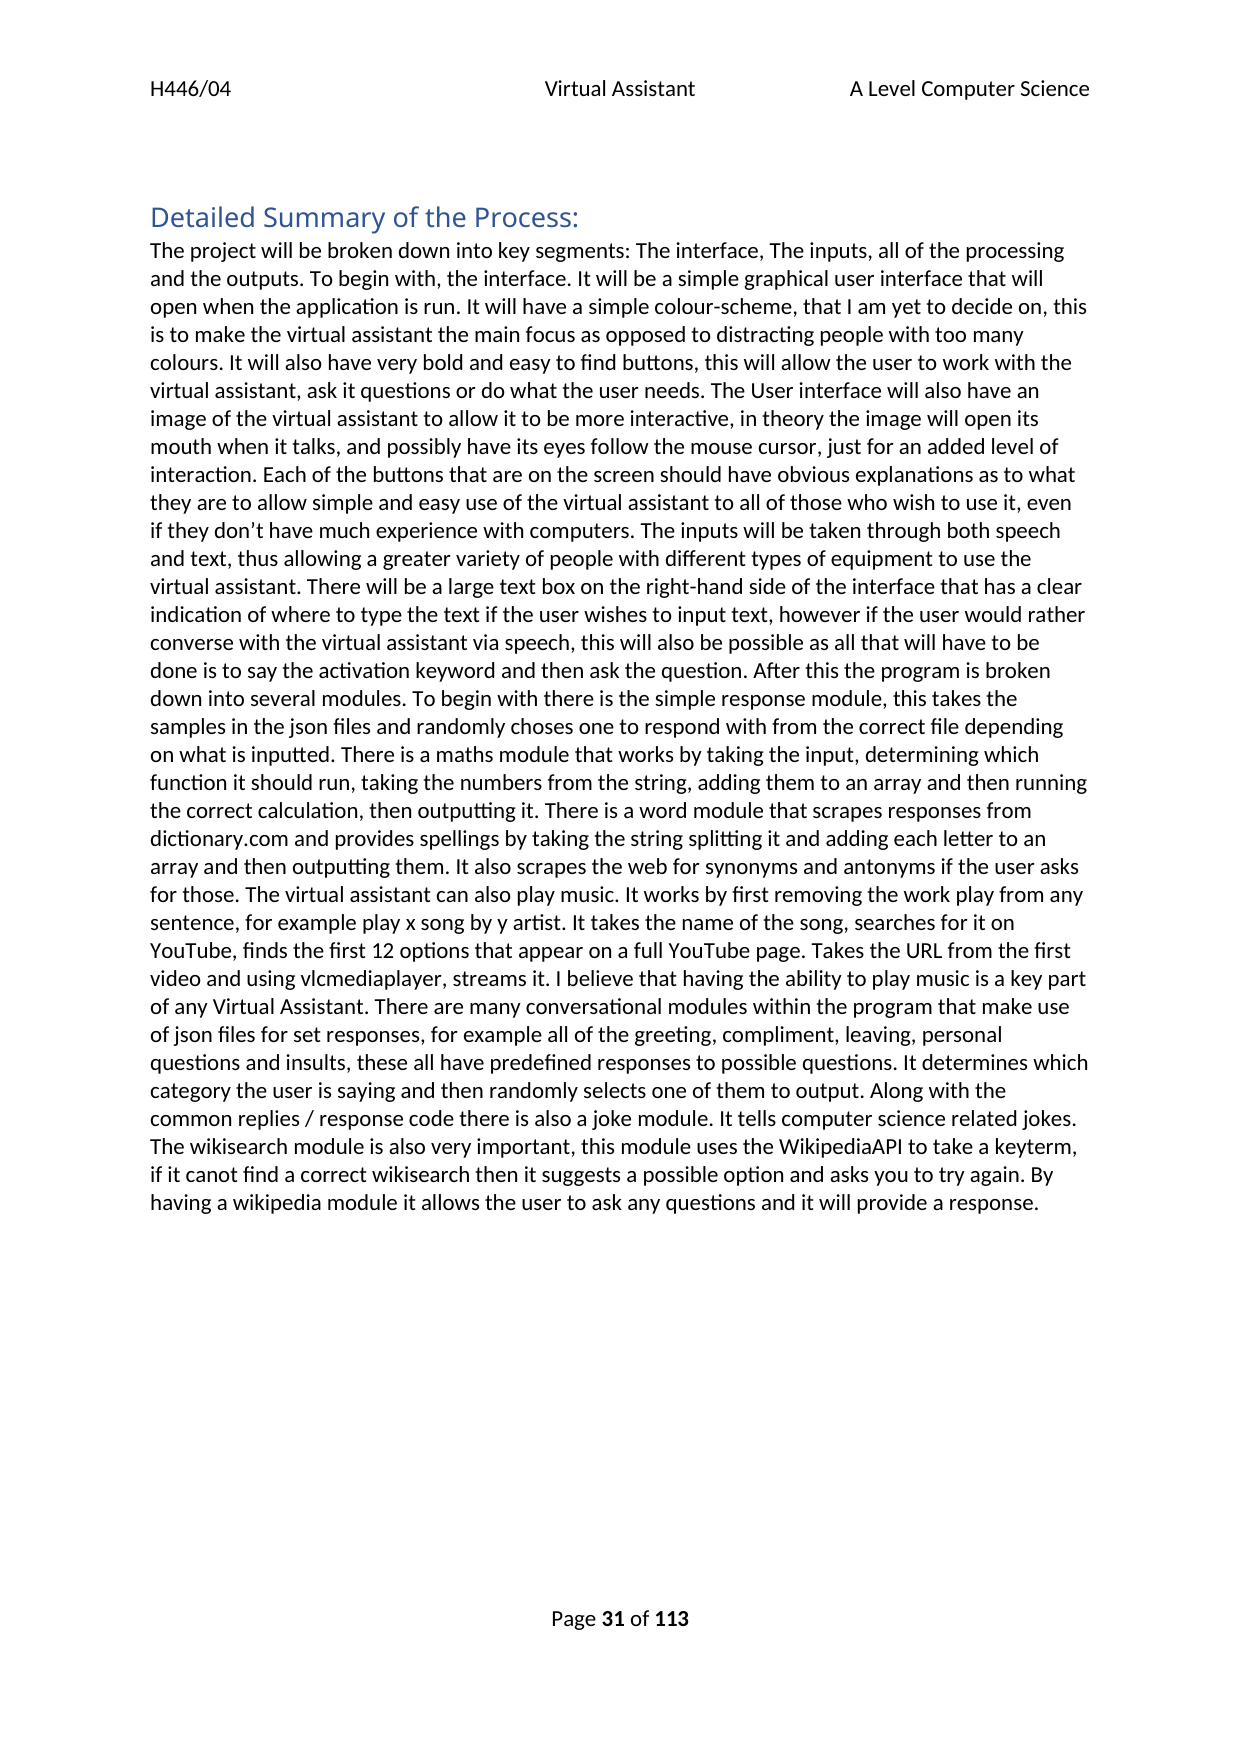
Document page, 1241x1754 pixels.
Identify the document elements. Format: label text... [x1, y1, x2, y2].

text The project will be broken down into key segments: The interface, The inputs, all of the processing and the outputs. To begin with, the interface. It will be a simple graphical user interface that will open when the application is run. It will have a simple colour-scheme, that I am yet to decide on, this is to make the virtual assistant the main focus as opposed to distracting people with too many colours. It will also have very bold and easy to find buttons, this will allow the user to work with the virtual assistant, ask it questions or do what the user needs. The User interface will also have an image of the virtual assistant to allow it to be more interactive, in theory the image will open its mouth when it talks, and possibly have its eyes follow the mouse cursor, just for an added level of interaction. Each of the buttons that are on the screen should have obvious explanations as to what they are to allow simple and easy use of the virtual assistant to all of those who wish to use it, even if they don’t have much experience with computers. The inputs will be taken through both speech and text, thus allowing a greater variety of people with different types of equipment to use the virtual assistant. There will be a large text box on the right-hand side of the interface that has a clear indication of where to type the text if the user wishes to input text, however if the user would rather converse with the virtual assistant via speech, this will also be possible as all that will have to be done is to say the activation keyword and then ask the question. After this the program is broken down into several modules. To begin with there is the simple response module, this takes the samples in the json files and randomly choses one to respond with from the correct file depending on what is inputted. There is a maths module that works by taking the input, determining which function it should run, taking the numbers from the string, adding them to an array and then running the correct calculation, then outputting it. There is a word module that scrapes responses from dictionary.com and provides spellings by taking the string splitting it and adding each letter to an array and then outputting them. It also scrapes the web for synonyms and antonyms if the user asks for those. The virtual assistant can also play music. It works by first removing the work play from any sentence, for example play x song by y artist. It takes the name of the song, searches for it on YouTube, finds the first 12 options that appear on a full YouTube page. Takes the URL from the first video and using vlcmediaplayer, streams it. I believe that having the ability to play music is a key part of any Virtual Assistant. There are many conversational modules within the program that make use of json files for set responses, for example all of the greeting, compliment, leaving, personal questions and insults, these all have predefined responses to possible questions. It determines which category the user is saying and then randomly selects one of them to output. Along with the common replies / response code there is also a joke module. It tells computer science related jokes. The wikisearch module is also very important, this module uses the WikipediaAPI to take a keyterm, if it canot find a correct wikisearch then it suggests a possible option and asks you to try again. By having a wikipedia module it allows the user to ask any questions and it will provide a response. [150, 236, 1090, 1216]
subtitle Detailed Summary of the Process: [150, 199, 1090, 236]
